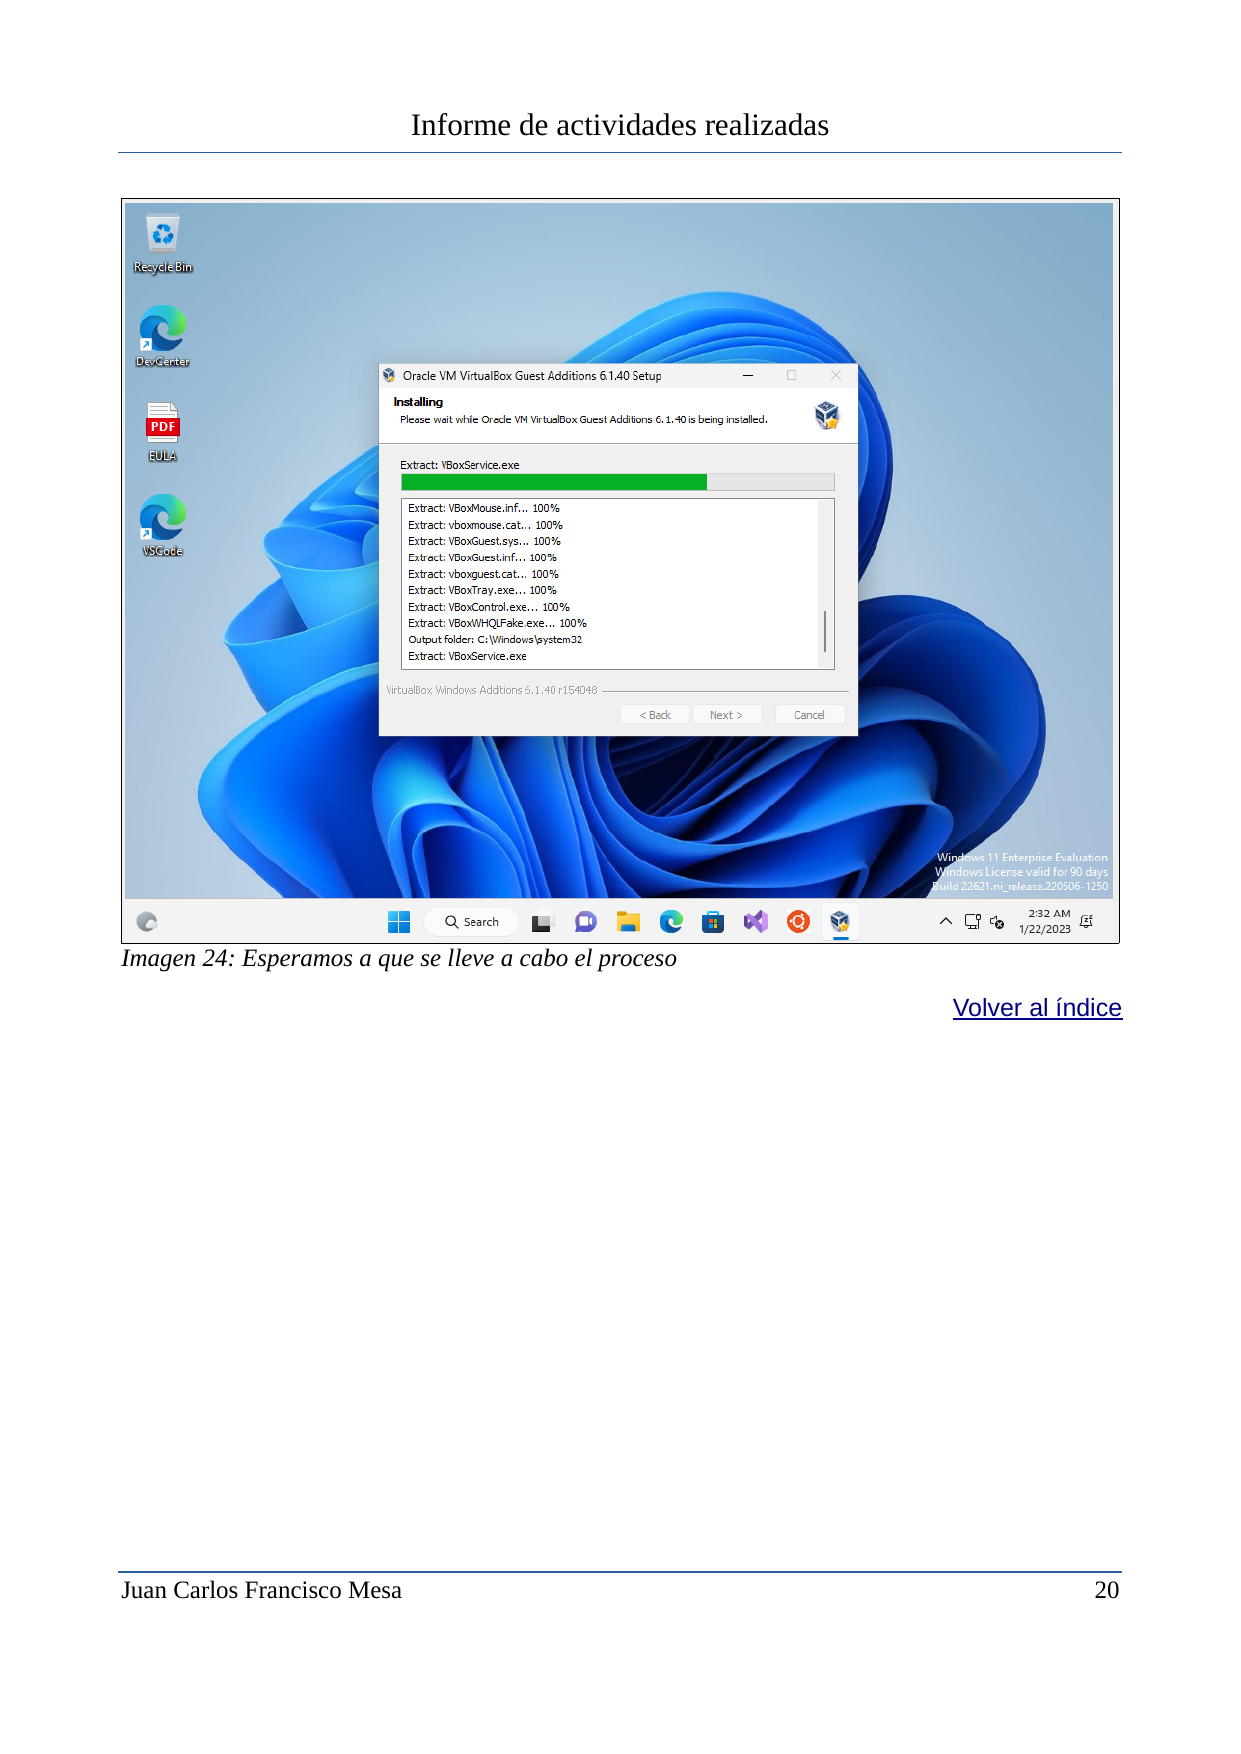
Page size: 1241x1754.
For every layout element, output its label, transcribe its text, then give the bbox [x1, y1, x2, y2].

text Volver al índice [118, 993, 1122, 1022]
text Imagen 24: Esperamos a que se lleve a cabo el proceso [121, 944, 1119, 972]
picture [122, 199, 1119, 943]
